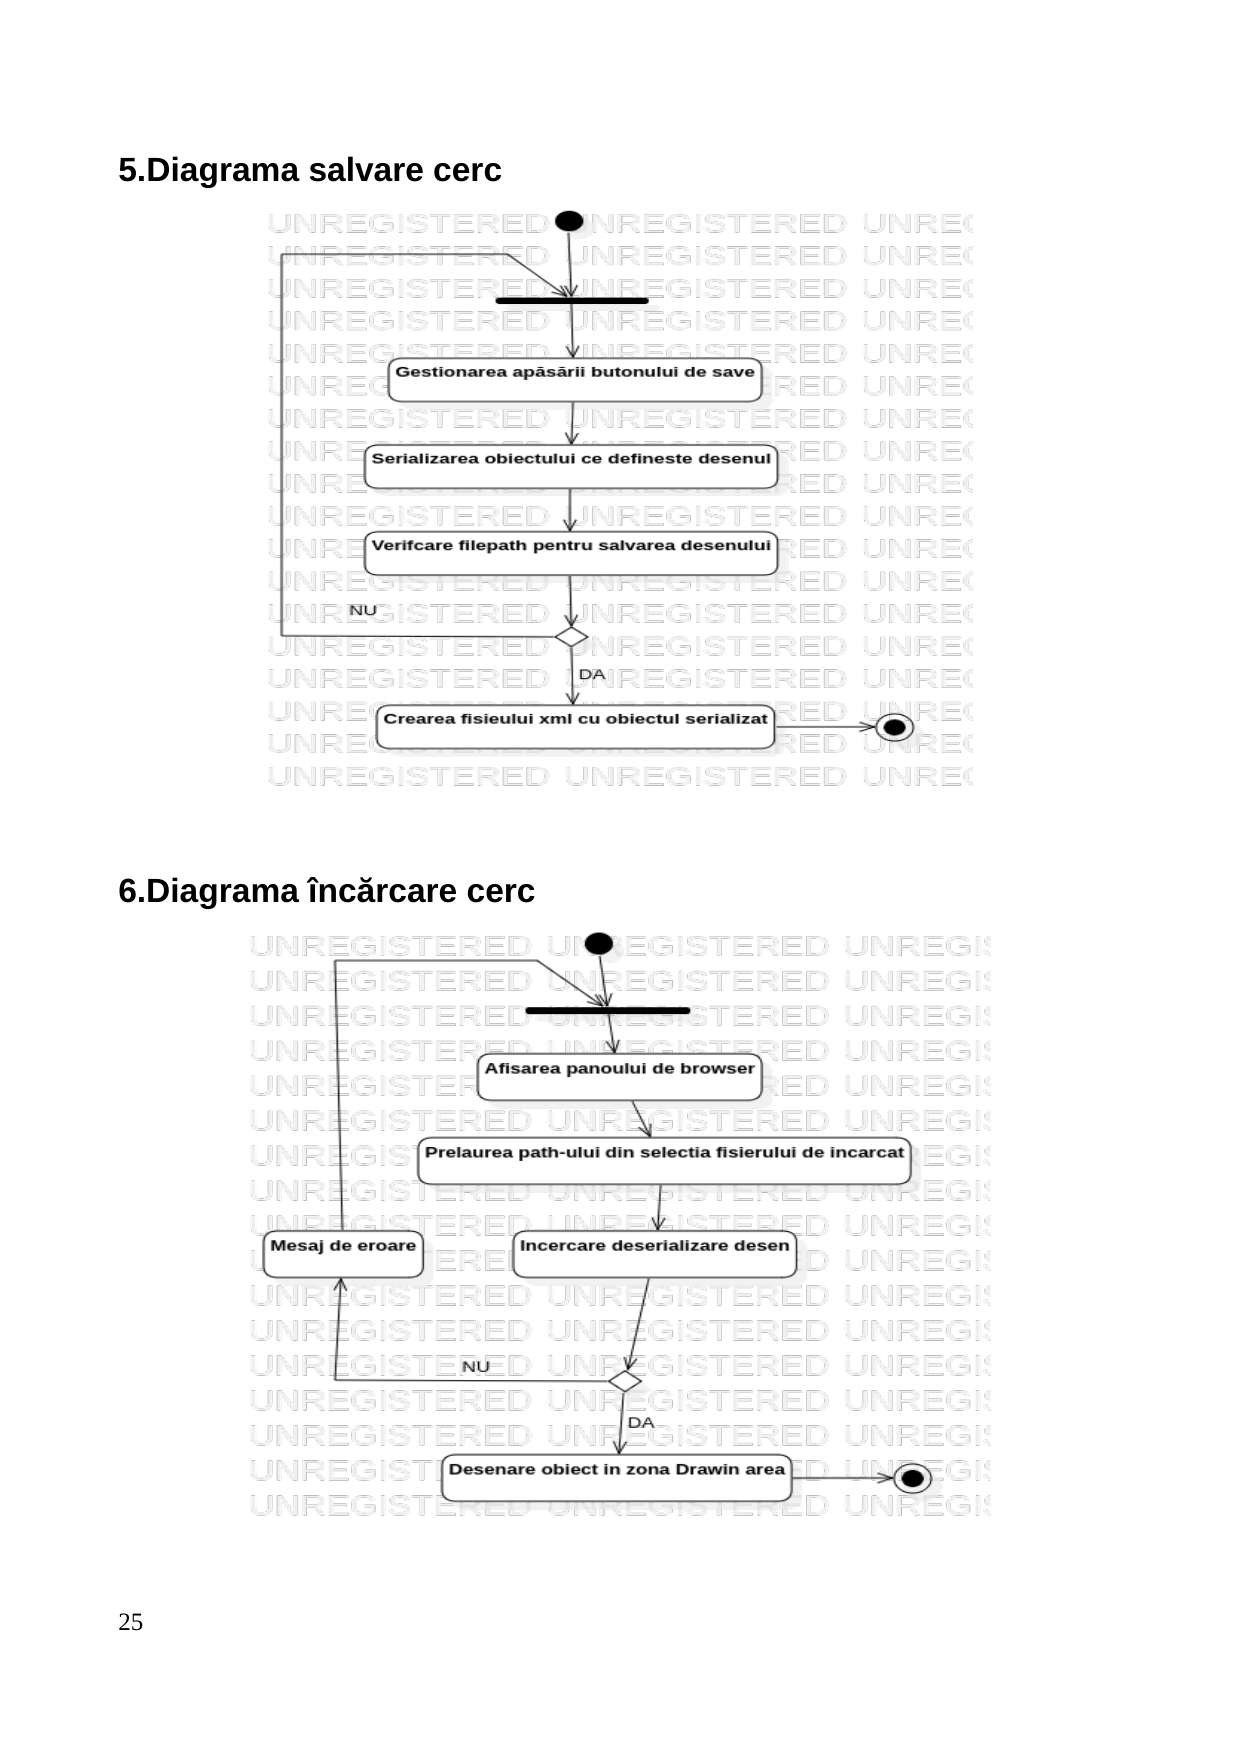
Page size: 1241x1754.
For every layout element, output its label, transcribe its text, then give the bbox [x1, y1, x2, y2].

picture [249, 921, 991, 1548]
subtitle 5.Diagrama salvare cerc [118, 150, 1122, 188]
picture [267, 201, 973, 792]
subtitle 6.Diagrama încărcare cerc [118, 870, 1122, 909]
